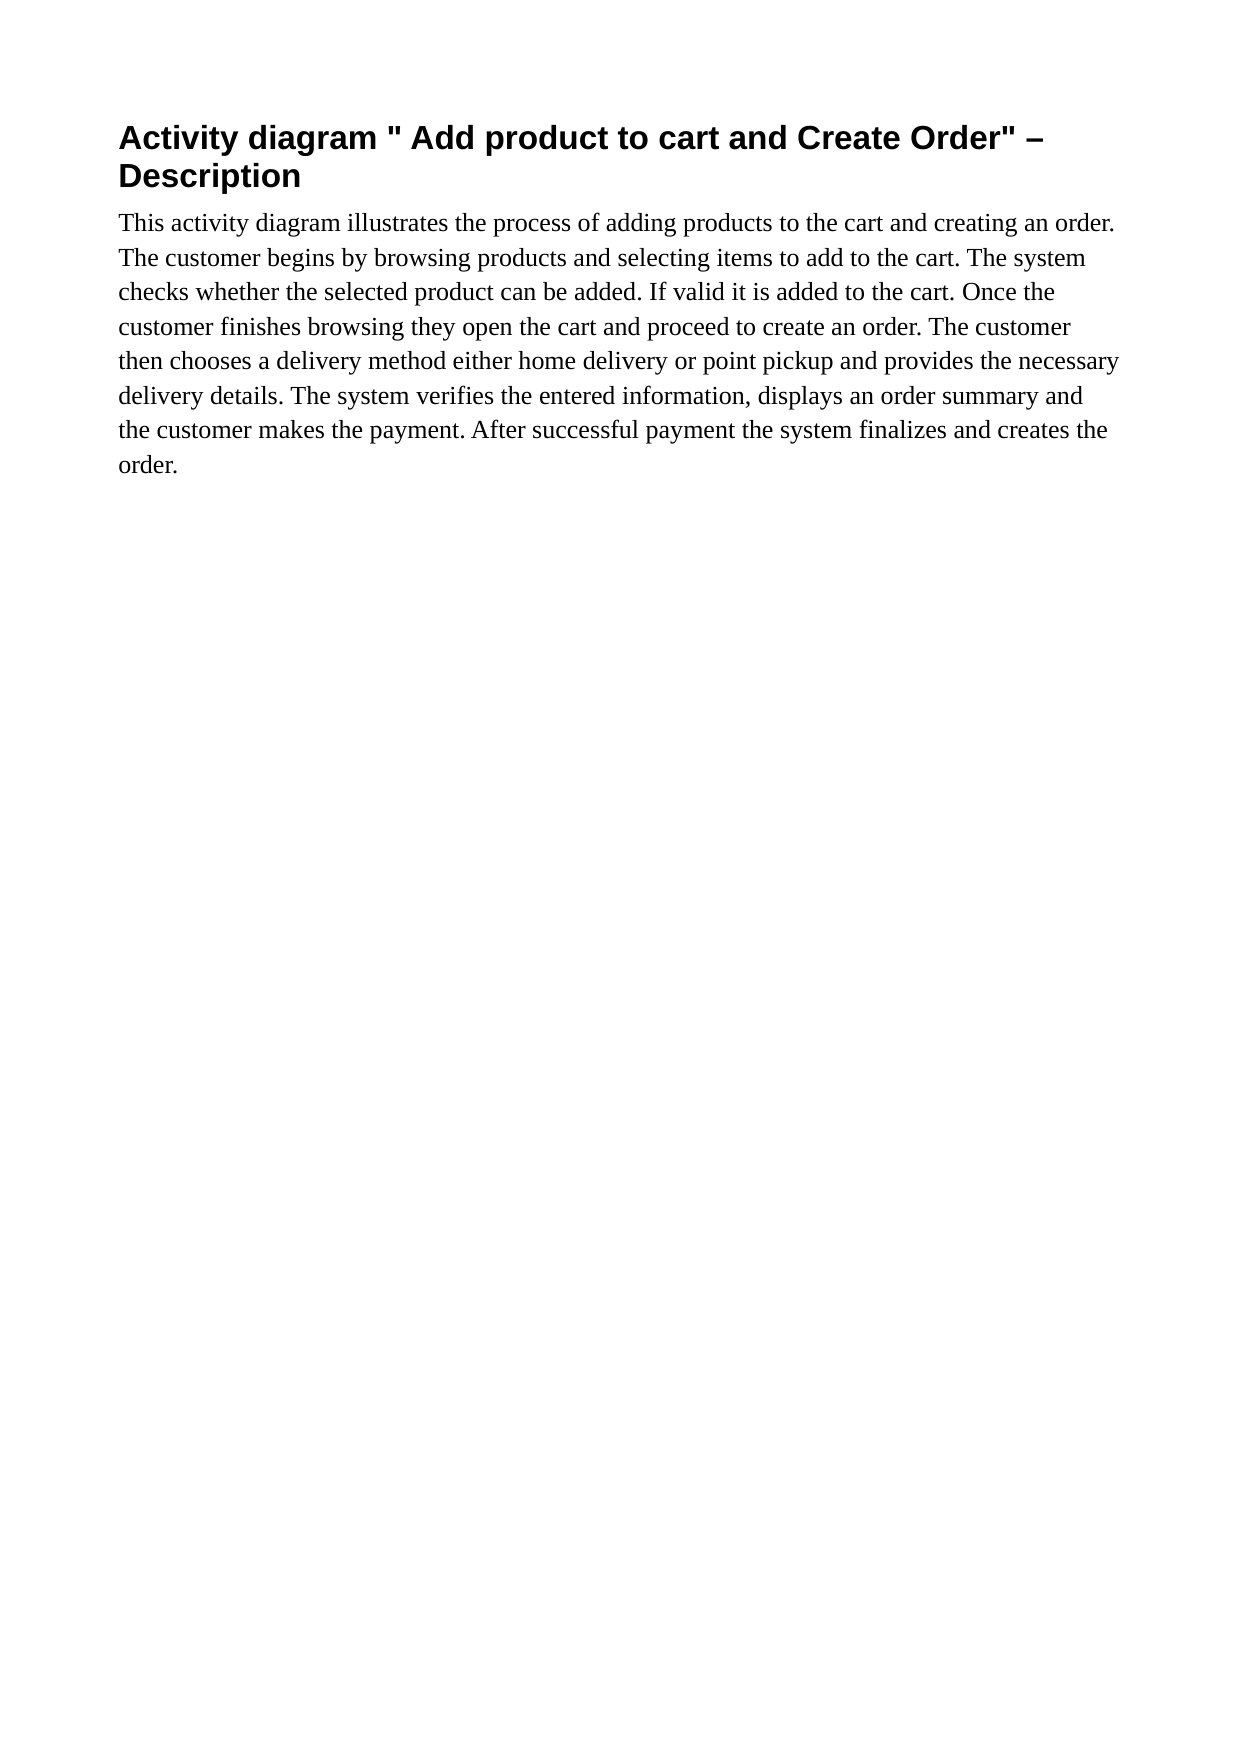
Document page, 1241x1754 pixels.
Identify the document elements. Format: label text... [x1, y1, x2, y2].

text This activity diagram illustrates the process of adding products to the cart and creating an order. The customer begins by browsing products and selecting items to add to the cart. The system checks whether the selected product can be added. If valid it is added to the cart. Once the customer finishes browsing they open the cart and proceed to create an order. The customer then chooses a delivery method either home delivery or point pickup and provides the necessary delivery details. The system verifies the entered information, displays an order summary and the customer makes the payment. After successful payment the system finalizes and creates the order. [118, 207, 1122, 479]
subtitle Activity diagram " Add product to cart and Create Order" – Description [118, 118, 1122, 195]
